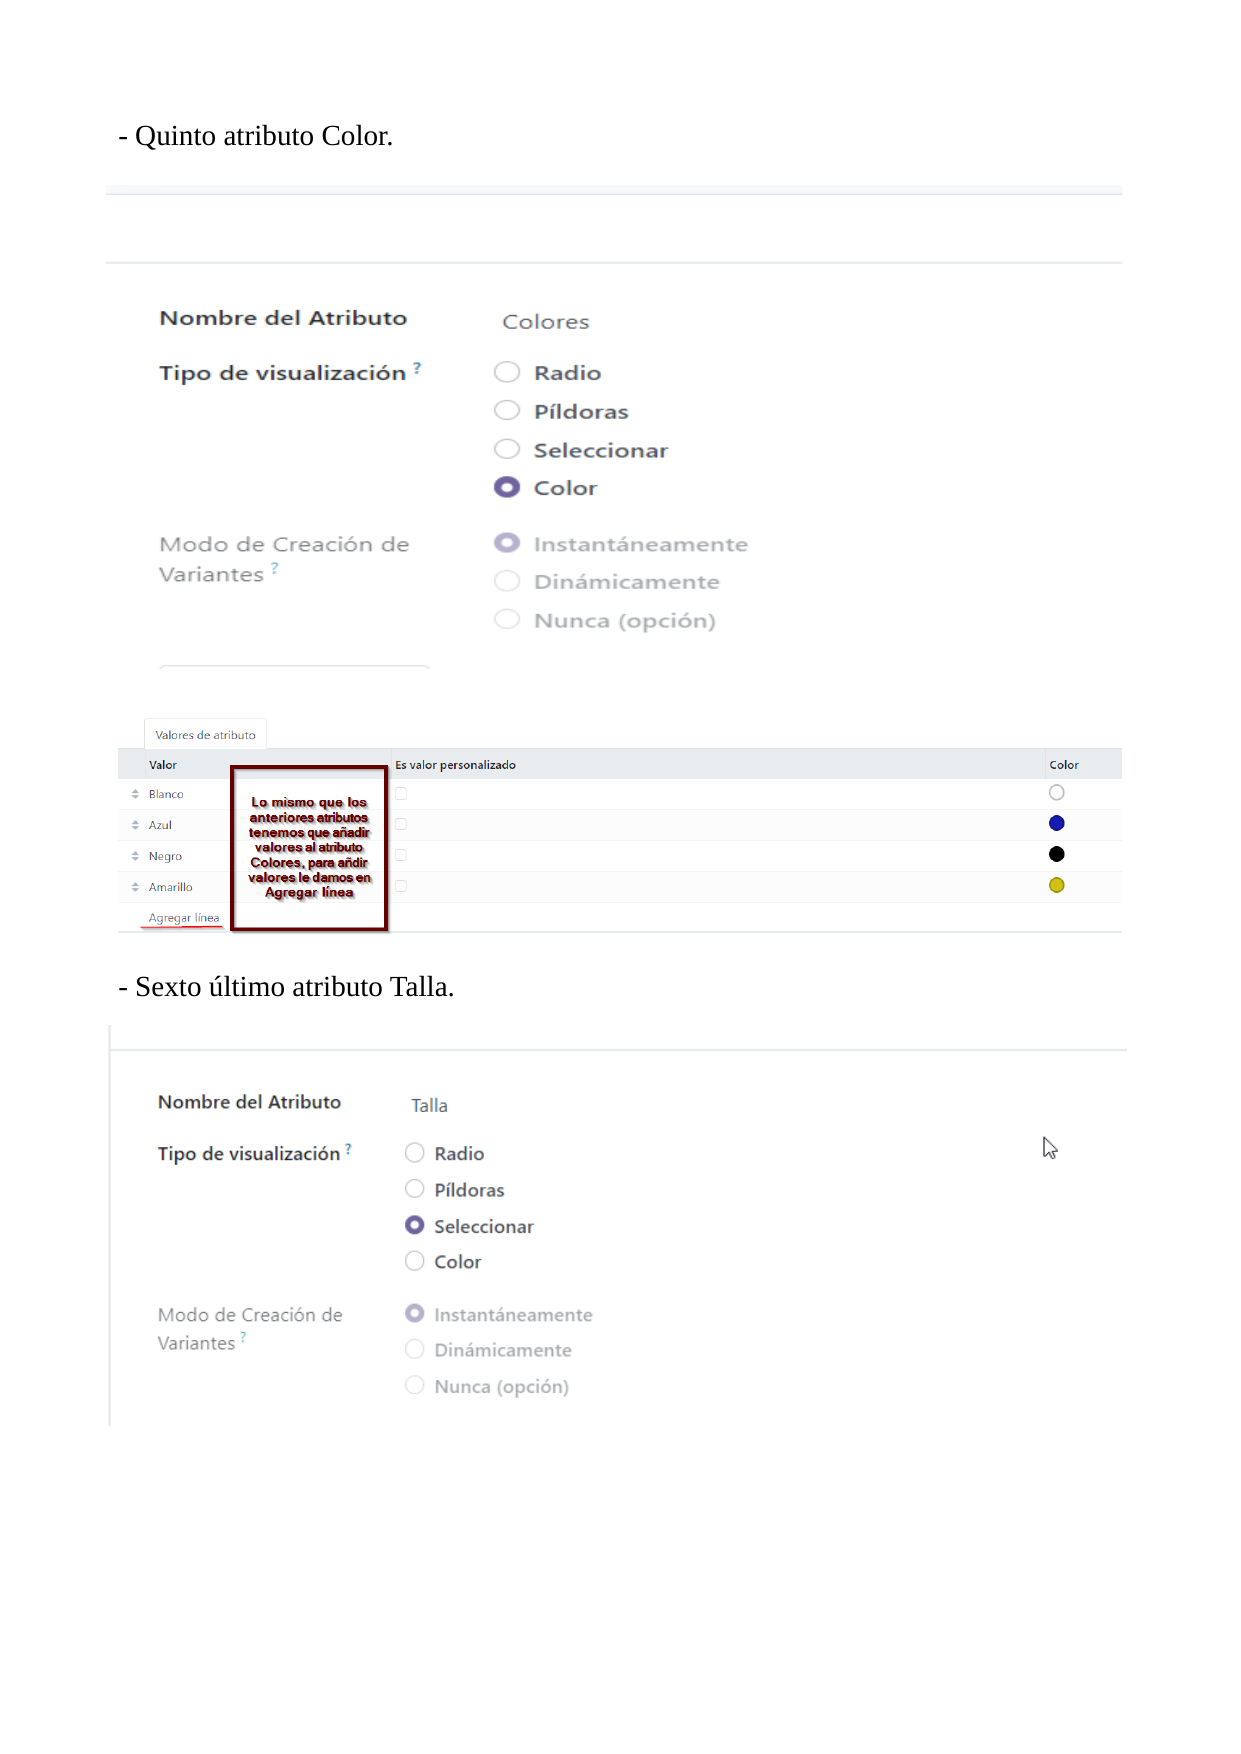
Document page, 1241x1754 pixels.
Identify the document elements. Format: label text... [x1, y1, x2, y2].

text - Sexto último atributo Talla. [118, 969, 1122, 1003]
picture [107, 1025, 1127, 1426]
picture [118, 702, 1123, 936]
text - Quinto atributo Color. [118, 118, 1122, 152]
picture [105, 185, 1123, 669]
